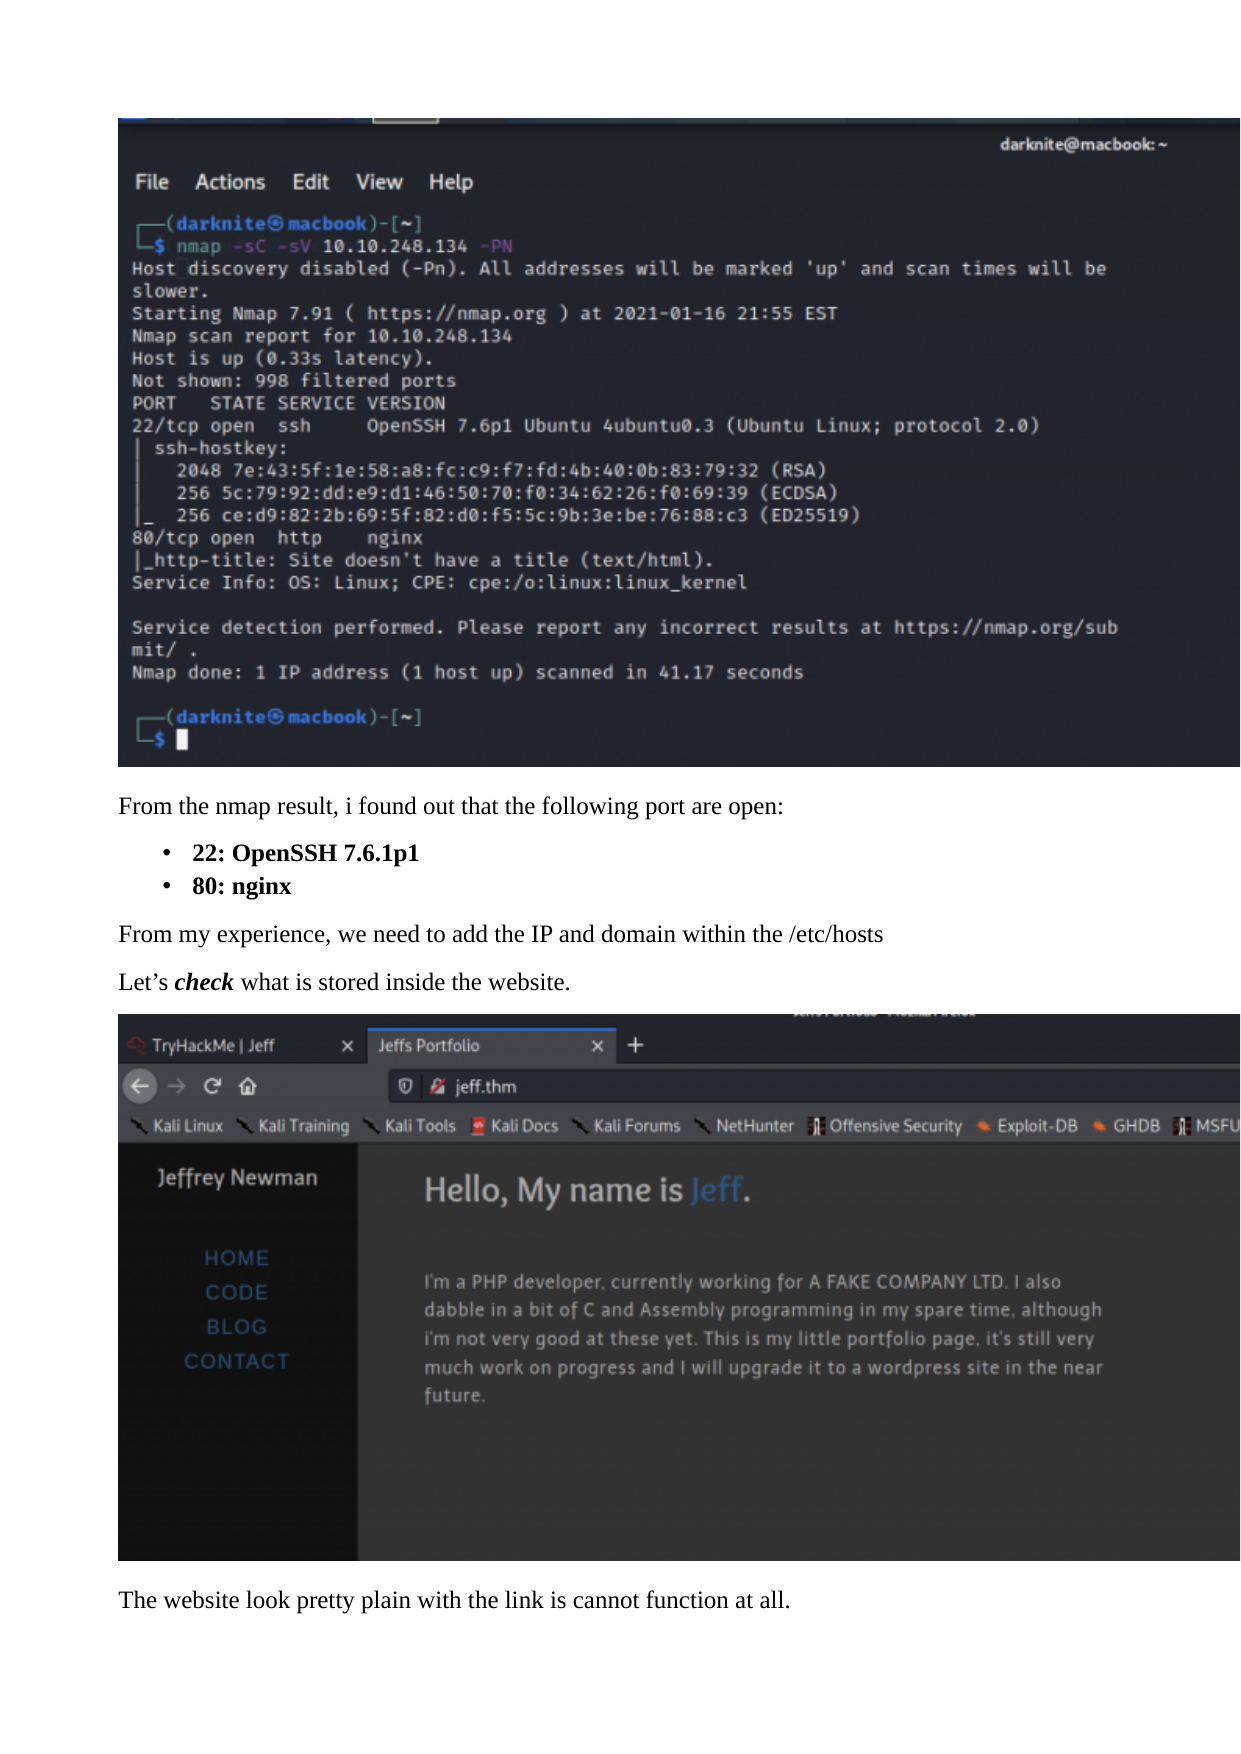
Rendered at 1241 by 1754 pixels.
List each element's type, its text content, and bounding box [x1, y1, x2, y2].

picture [118, 1014, 1241, 1561]
list 22: OpenSSH 7.6.1p1 [162, 838, 1122, 867]
picture [118, 118, 1241, 767]
text From my experience, we need to add the IP and domain within the /etc/hosts [118, 919, 1122, 948]
list 80: nginx [162, 871, 1122, 900]
text The website look pretty plain with the link is cannot function at all. [118, 1585, 1122, 1614]
text Let’s check what is stored inside the website. [118, 967, 1122, 995]
text From the nmap result, i found out that the following port are open: [118, 791, 1122, 819]
